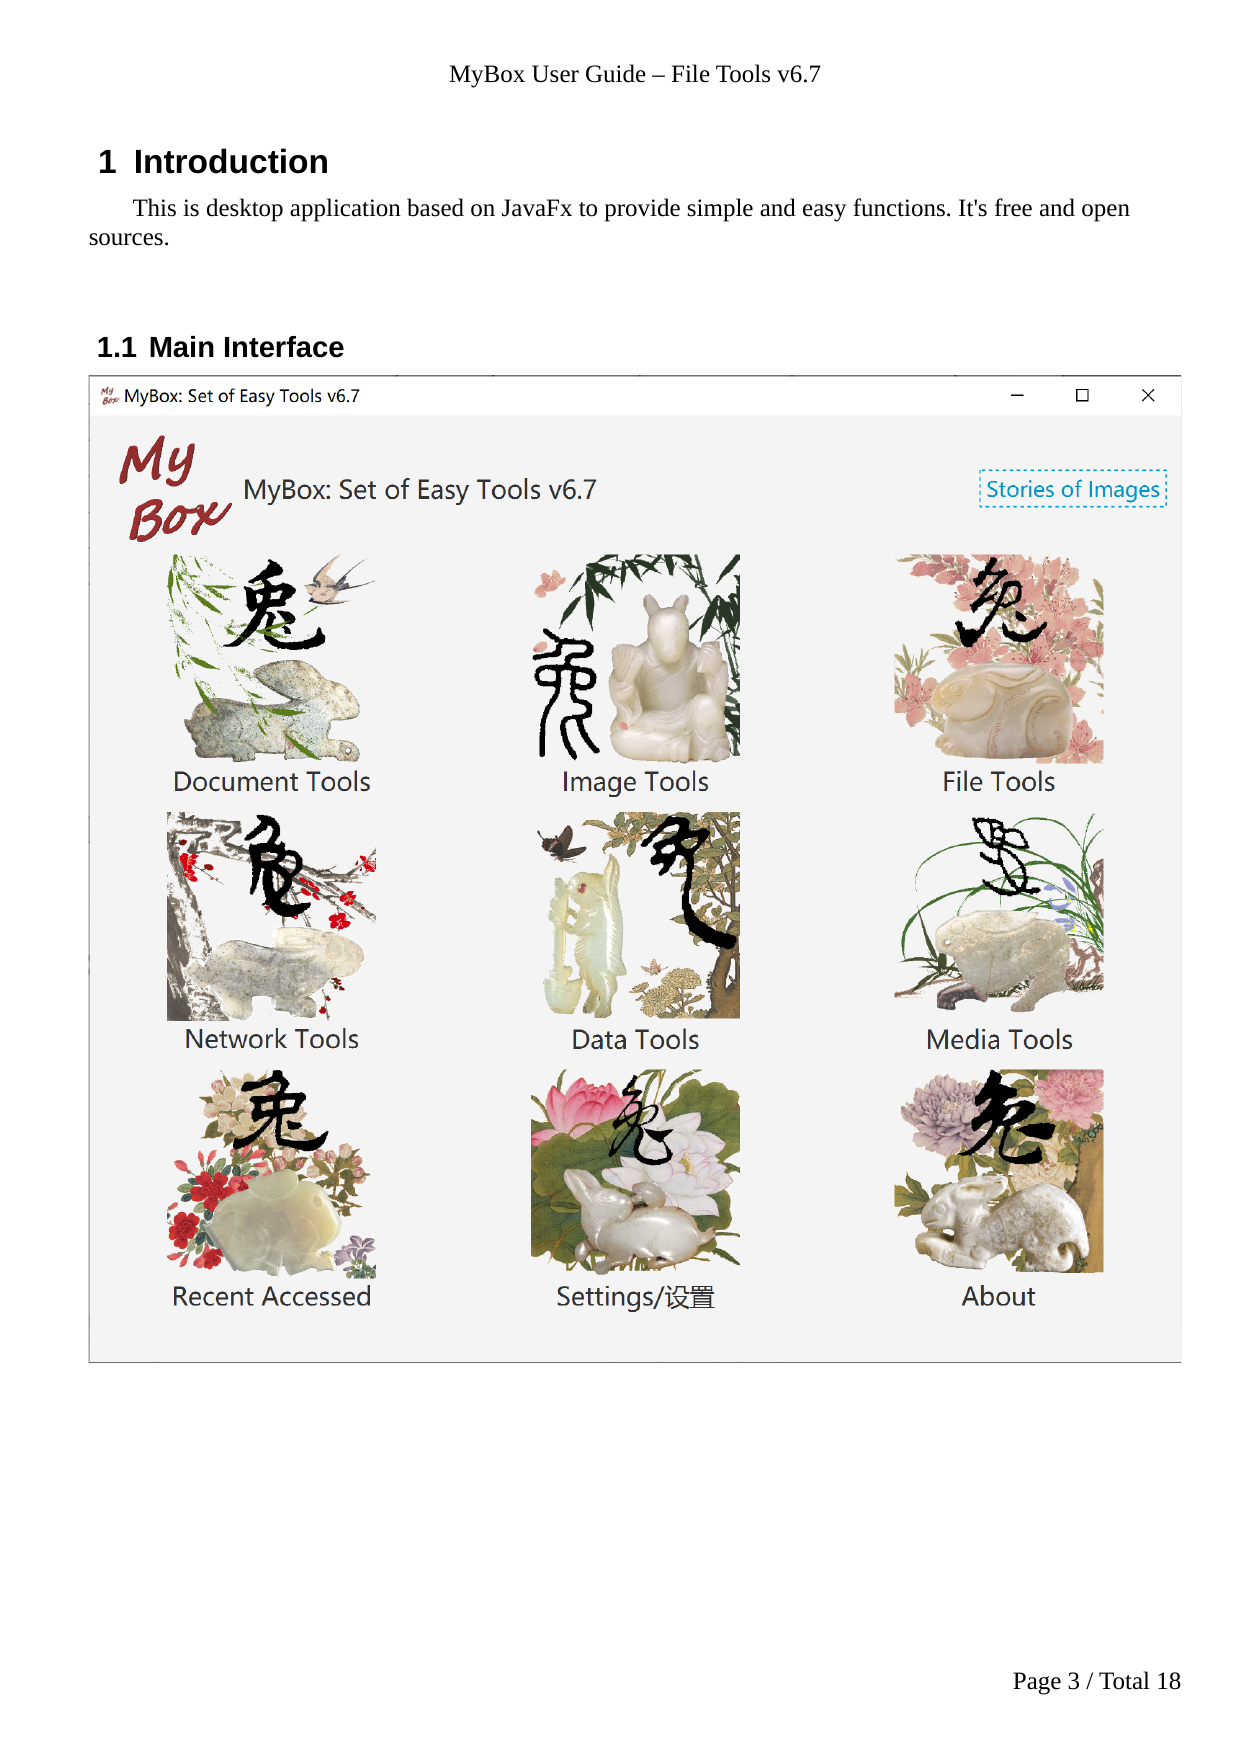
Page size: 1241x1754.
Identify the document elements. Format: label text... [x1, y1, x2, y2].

picture [88, 375, 1182, 1363]
subtitle Main Interface [88, 330, 1181, 363]
text This is desktop application based on JavaFx to provide simple and easy functions. It's free and open sources. [88, 193, 1181, 251]
subtitle Introduction [88, 142, 1181, 181]
